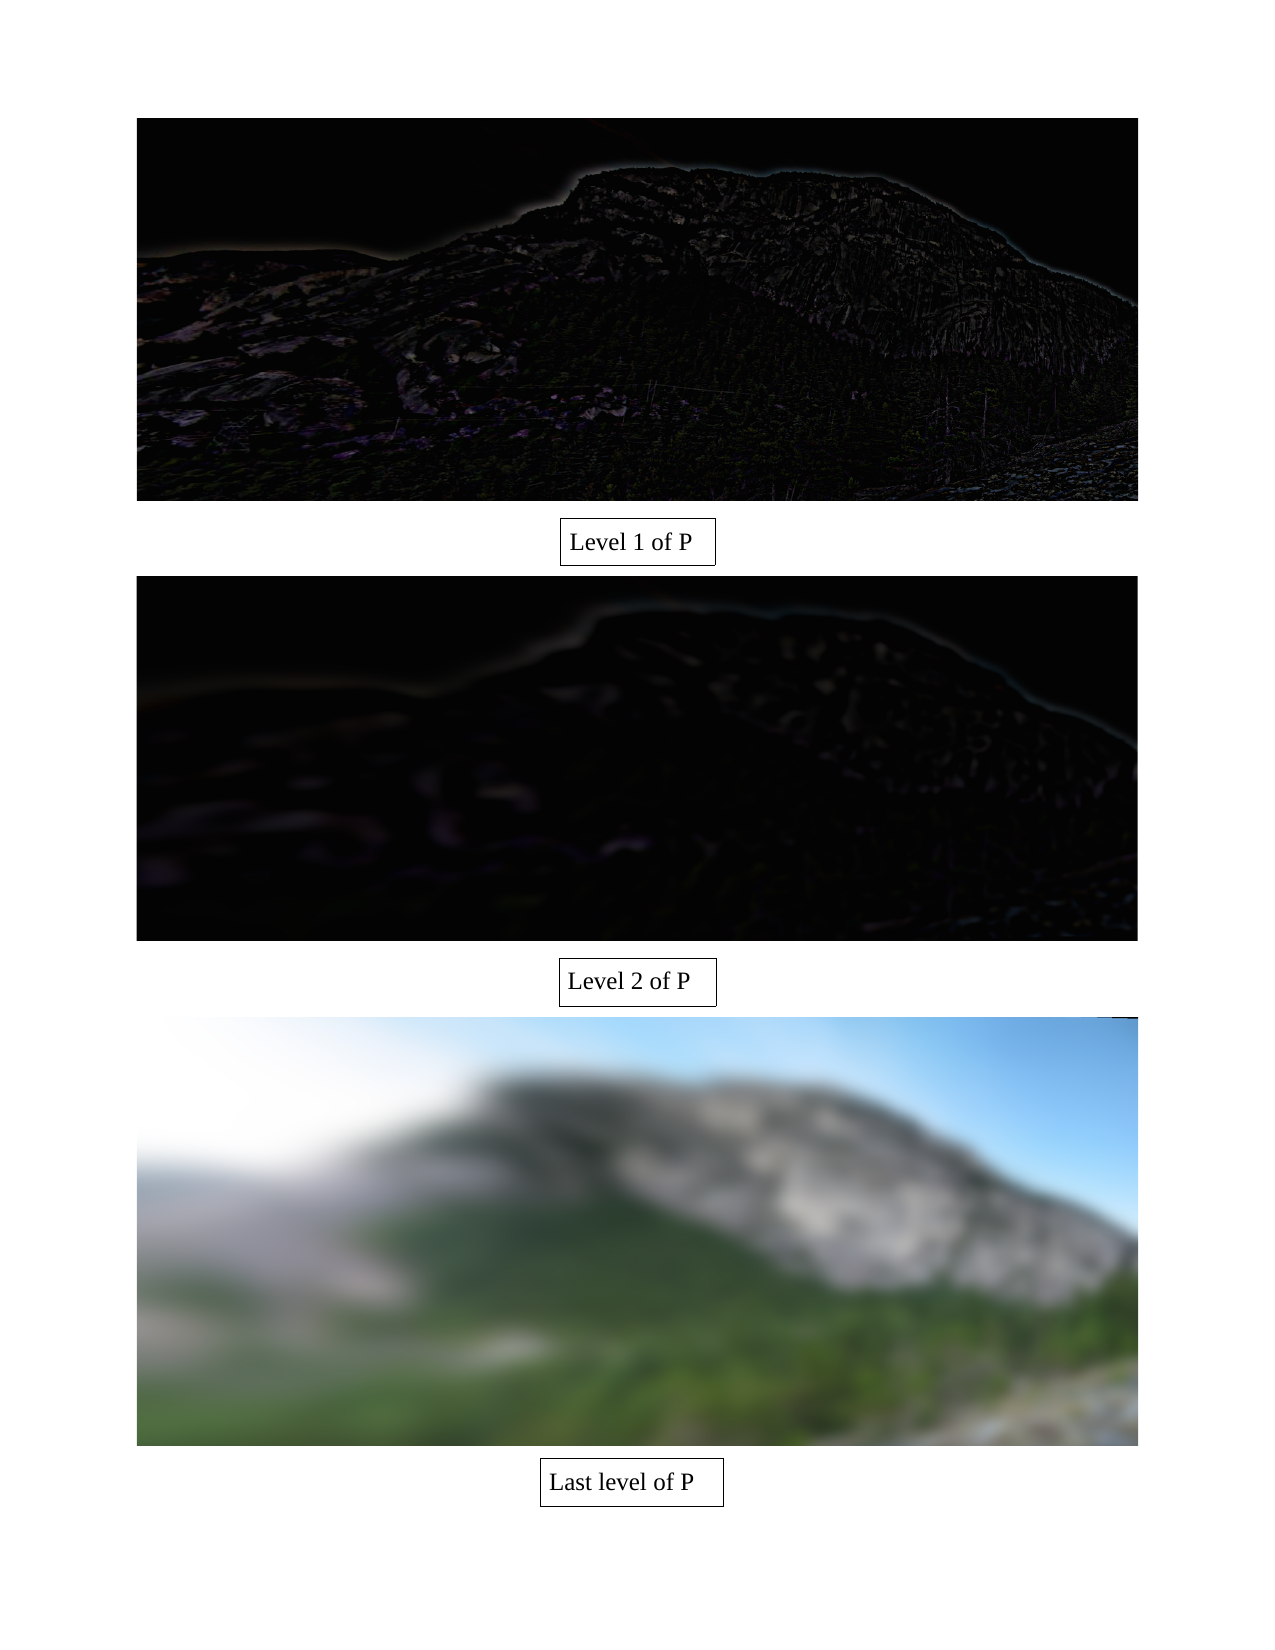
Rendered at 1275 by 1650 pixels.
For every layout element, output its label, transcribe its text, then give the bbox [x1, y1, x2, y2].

list Last level of P [549, 1467, 714, 1496]
list Level 1 of P [569, 527, 706, 556]
text Level 2 of P [567, 966, 707, 995]
picture [136, 576, 1138, 941]
picture [136, 118, 1139, 501]
picture [136, 1017, 1139, 1446]
